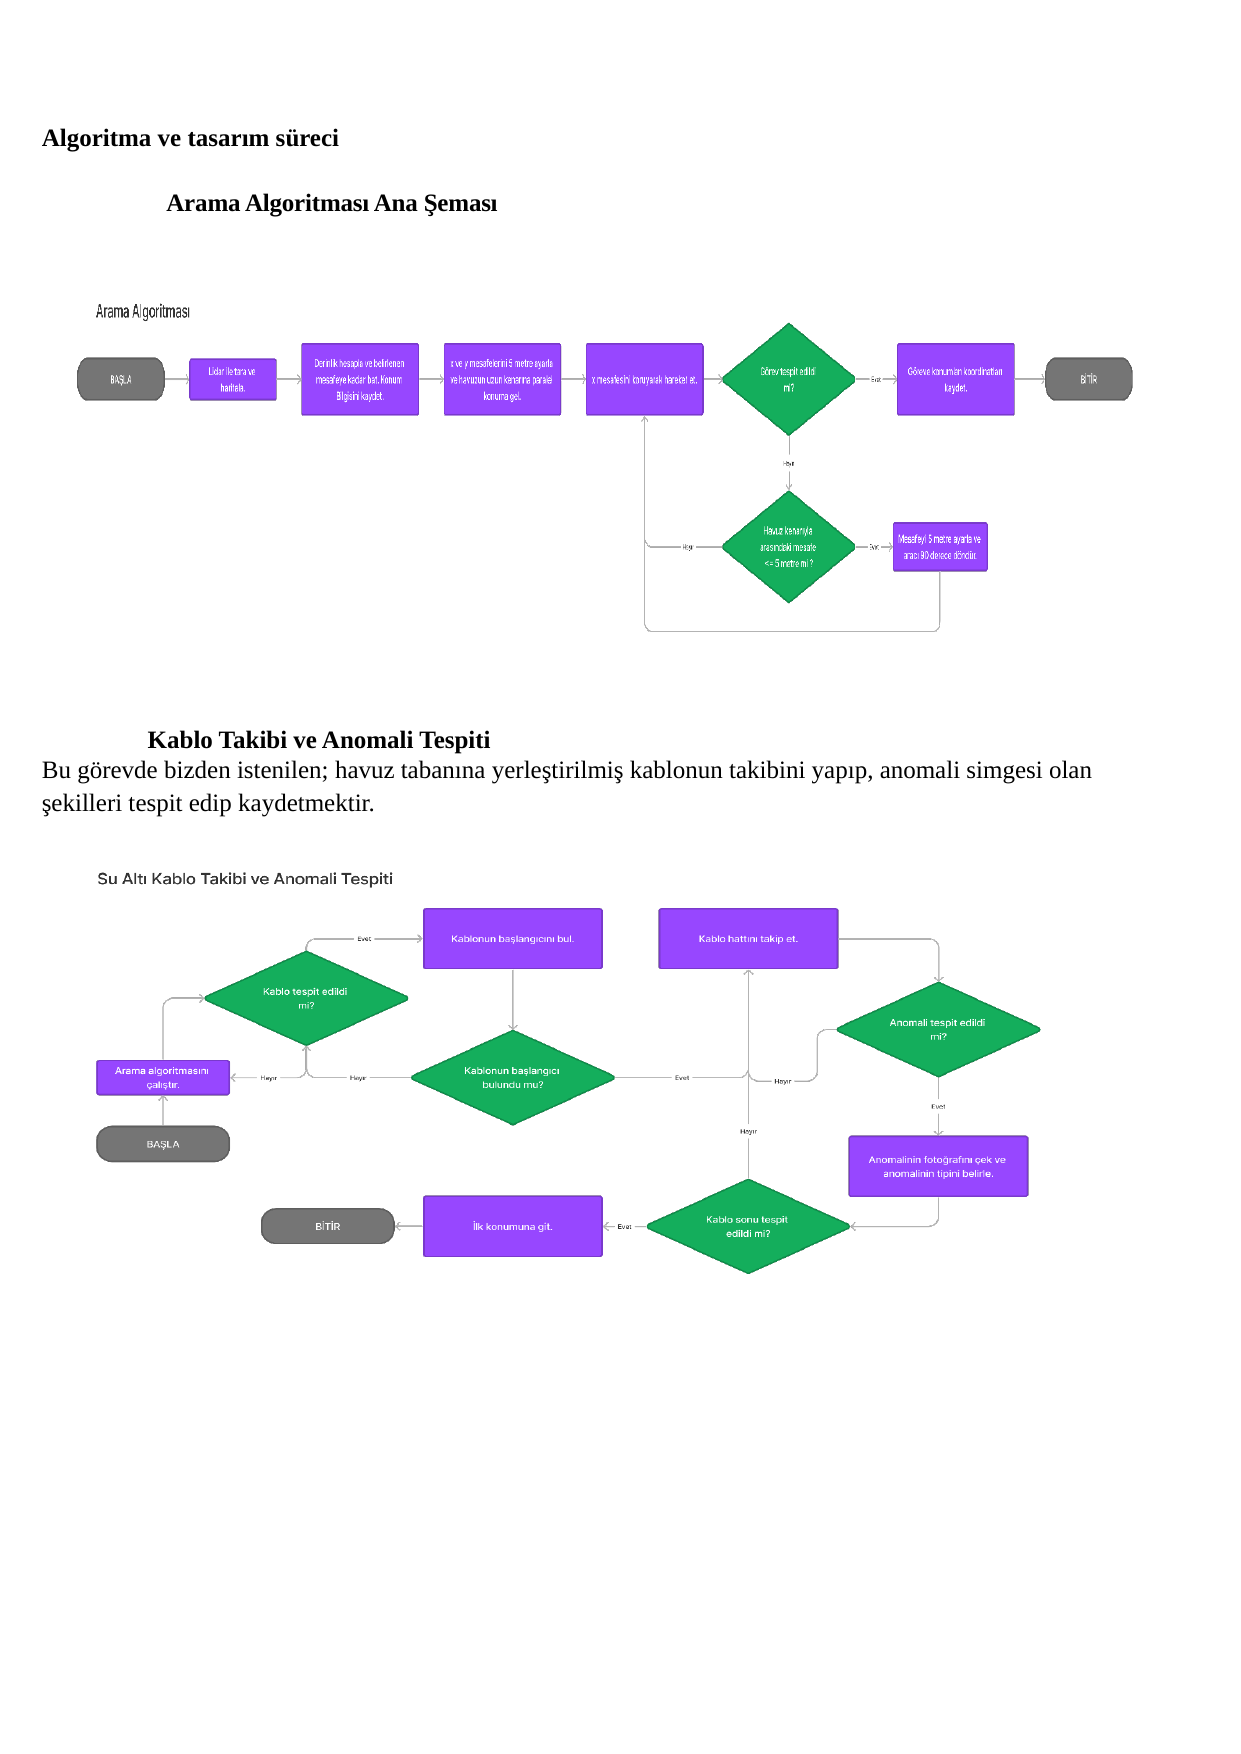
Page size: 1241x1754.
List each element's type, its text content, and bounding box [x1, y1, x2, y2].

text Algoritma ve tasarım süreci [42, 123, 1198, 152]
picture [41, 823, 1095, 1323]
subtitle Kablo Takibi ve Anomali Tespiti [147, 725, 1198, 753]
subtitle Arama Algoritması Ana Şeması [166, 188, 1198, 217]
picture [41, 245, 1168, 690]
text Bu görevde bizden istenilen; havuz tabanına yerleştirilmiş kablonun takibini yapıp, anomali simgesi olan şekilleri tespit edip kaydetmektir. [42, 756, 1092, 817]
